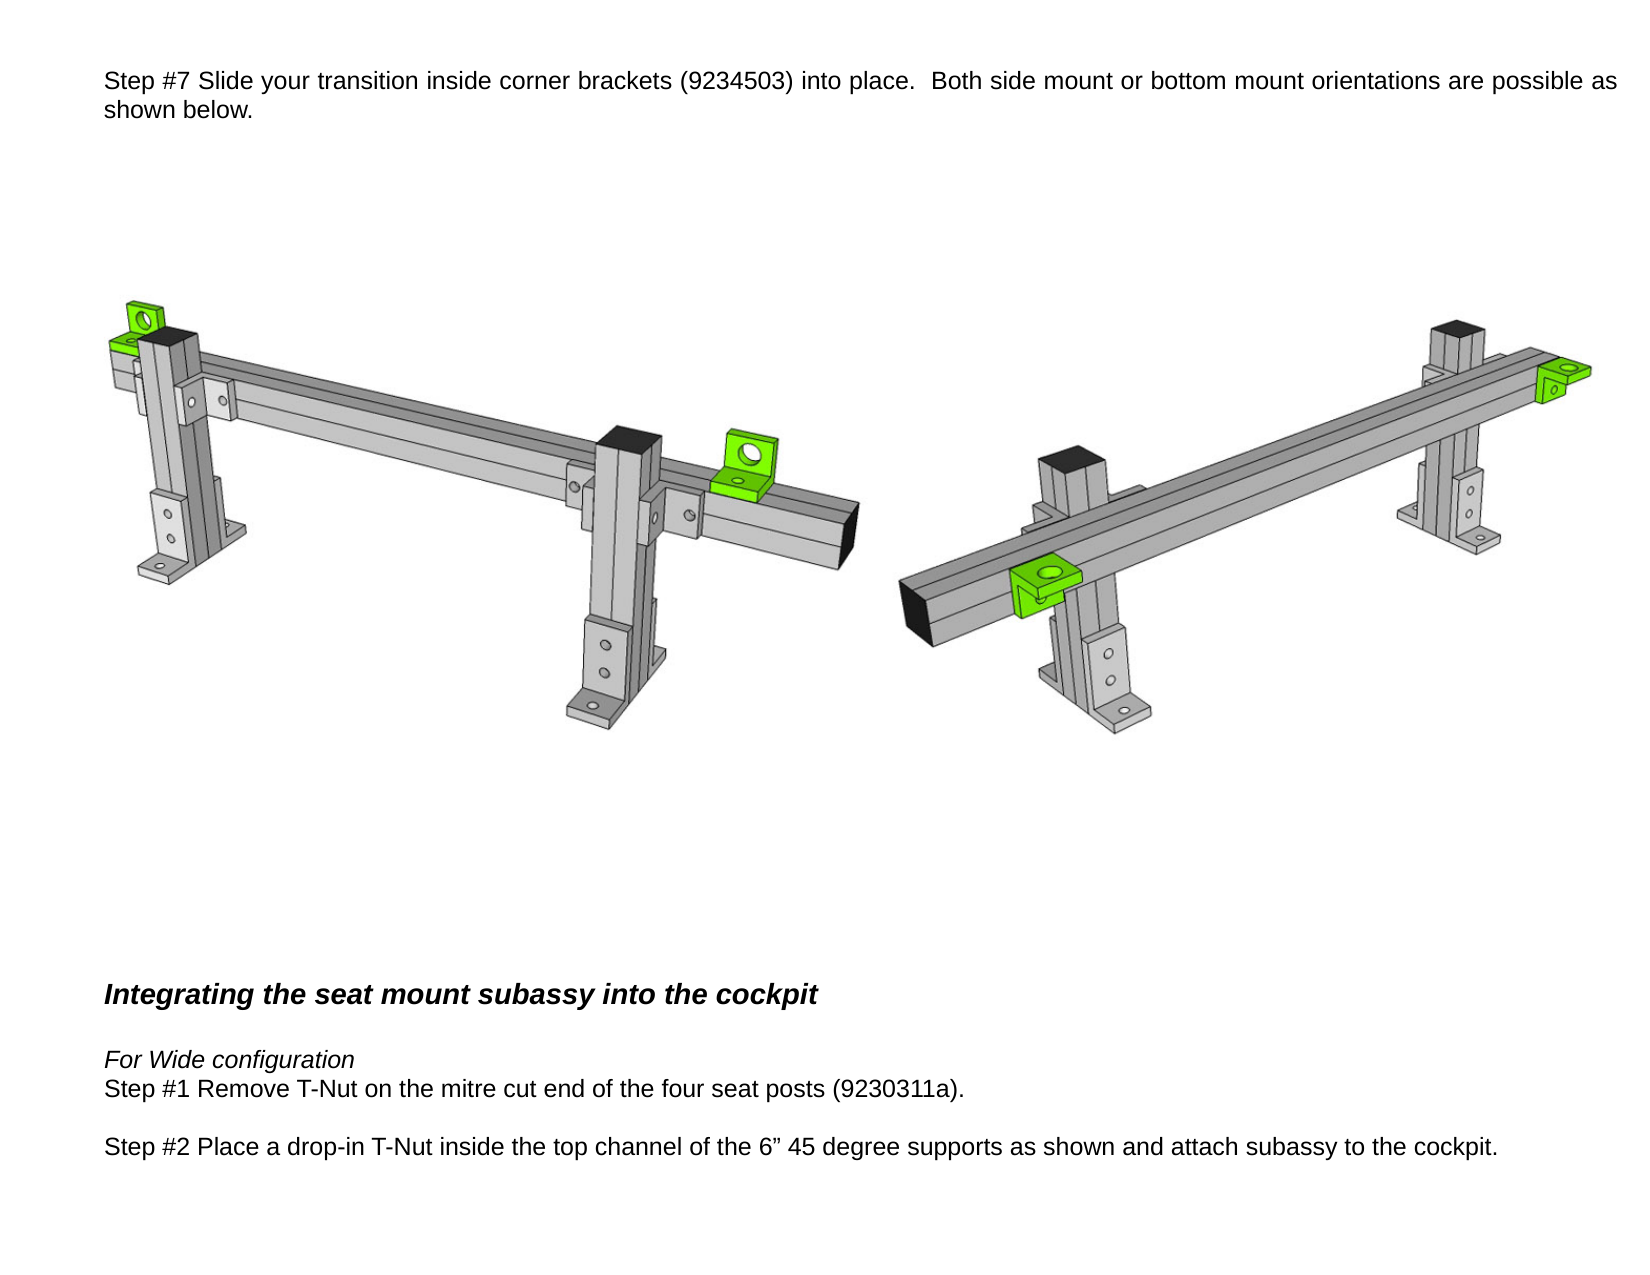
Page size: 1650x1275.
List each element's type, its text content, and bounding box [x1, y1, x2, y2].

text Step #1 Remove T-Nut on the mitre cut end of the four seat posts (9230311a). [104, 1074, 1620, 1103]
picture [103, 152, 1603, 952]
subtitle Integrating the seat mount subassy into the cockpit [30, 977, 1620, 1010]
text Step #7 Slide your transition inside corner brackets (9234503) into place. Both side mount or bottom mount orientations are possible as shown below. [103, 66, 1620, 124]
text Step #2 Place a drop-in T-Nut inside the top channel of the 6” 45 degree supports as shown and attach subassy to the cockpit. [104, 1131, 1620, 1160]
text For Wide configuration [30, 1045, 1620, 1074]
